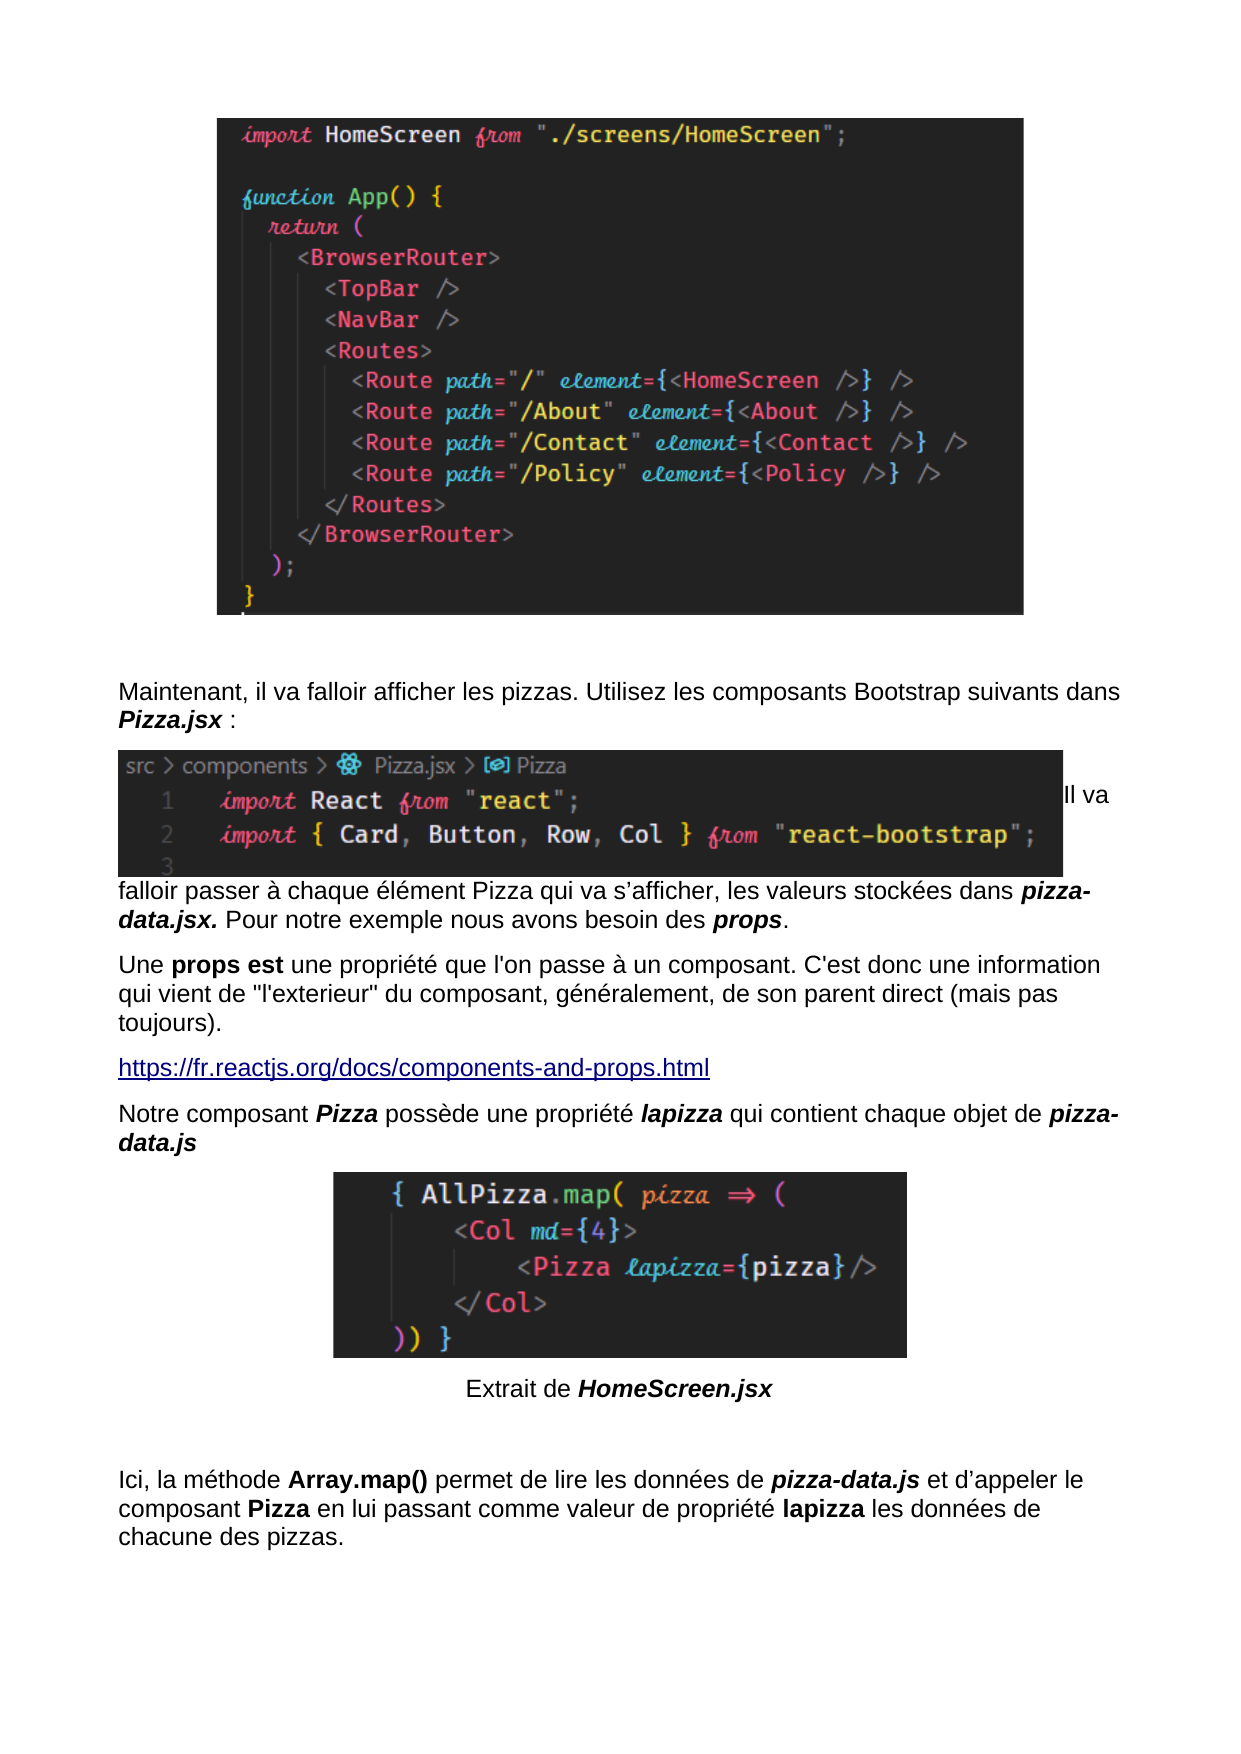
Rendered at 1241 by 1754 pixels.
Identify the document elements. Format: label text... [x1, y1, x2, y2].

text Une props est une propriété que l'on passe à un composant. C'est donc une information qui vient de "l'exterieur" du composant, généralement, de son parent direct (mais pas toujours). [118, 950, 1122, 1037]
picture [216, 118, 1024, 615]
picture [333, 1172, 907, 1358]
text https://fr.reactjs.org/docs/components-and-props.html [118, 1053, 1122, 1082]
text Extrait de HomeScreen.jsx [118, 1374, 1122, 1403]
text Notre composant Pizza possède une propriété lapizza qui contient chaque objet de pizza-data.js [118, 1099, 1122, 1156]
text Maintenant, il va falloir afficher les pizzas. Utilisez les composants Bootstrap suivants dans Pizza.jsx : [118, 677, 1122, 734]
text Ici, la méthode Array.map() permet de lire les données de pizza-data.js et d’appeler le composant Pizza en lui passant comme valeur de propriété lapizza les données de chacune des pizzas. [118, 1465, 1122, 1551]
text Il va falloir passer à chaque élément Pizza qui va s’afficher, les valeurs stockées dans pizza-data.jsx. Pour notre exemple nous avons besoin des props. [118, 751, 1122, 934]
picture [118, 750, 1064, 877]
